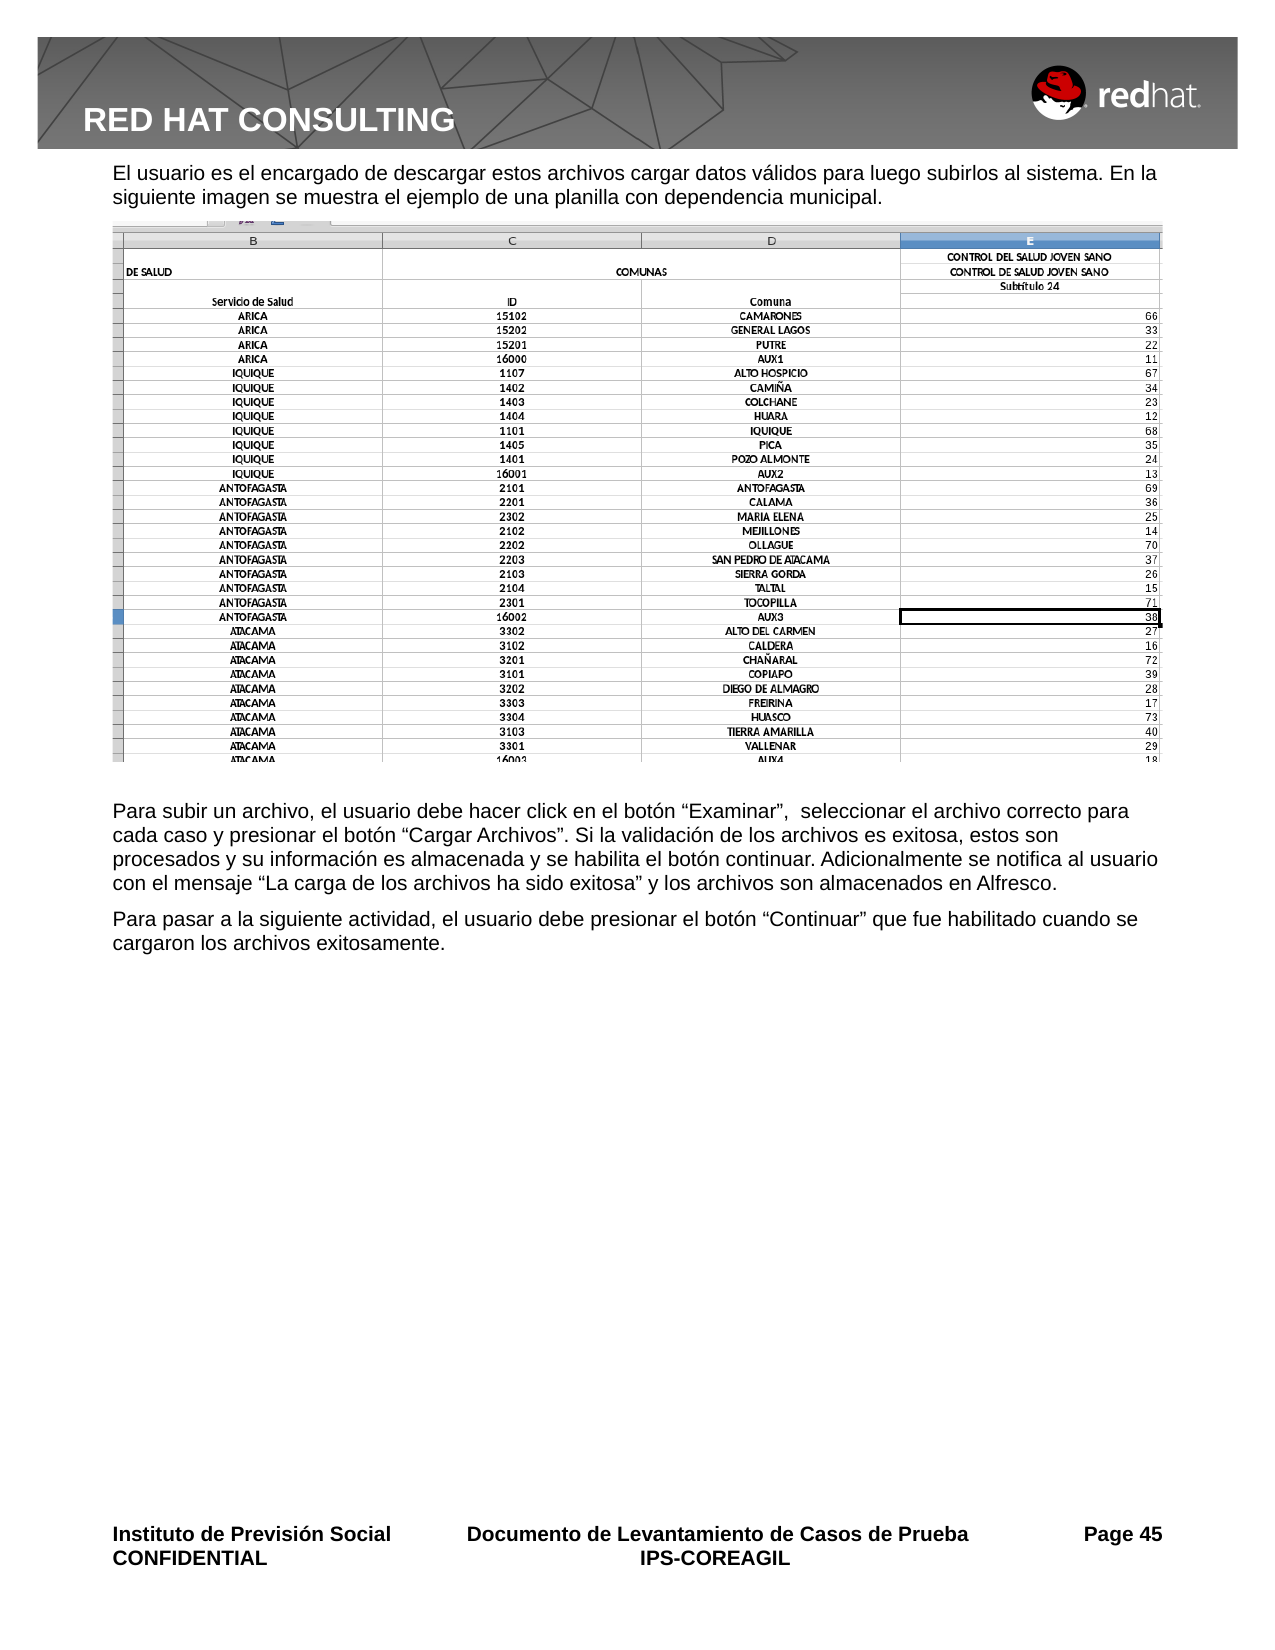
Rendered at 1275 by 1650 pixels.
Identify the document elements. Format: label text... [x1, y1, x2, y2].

text Para subir un archivo, el usuario debe hacer click en el botón “Examinar”, seleccionar el archivo correcto para cada caso y presionar el botón “Cargar Archivos”. Si la validación de los archivos es exitosa, estos son procesados y su información es almacenada y se habilita el botón continuar. Adicionalmente se notifica al usuario con el mensaje “La carga de los archivos ha sido exitosa” y los archivos son almacenados en Alfresco. [112, 798, 1162, 894]
picture [37, 37, 1238, 149]
text El usuario es el encargado de descargar estos archivos cargar datos válidos para luego subirlos al sistema. En la siguiente imagen se muestra el ejemplo de una planilla con dependencia municipal. [112, 161, 1162, 209]
picture [112, 221, 1163, 762]
text Para pasar a la siguiente actividad, el usuario debe presionar el botón “Continuar” que fue habilitado cuando se cargaron los archivos exitosamente. [112, 907, 1162, 955]
